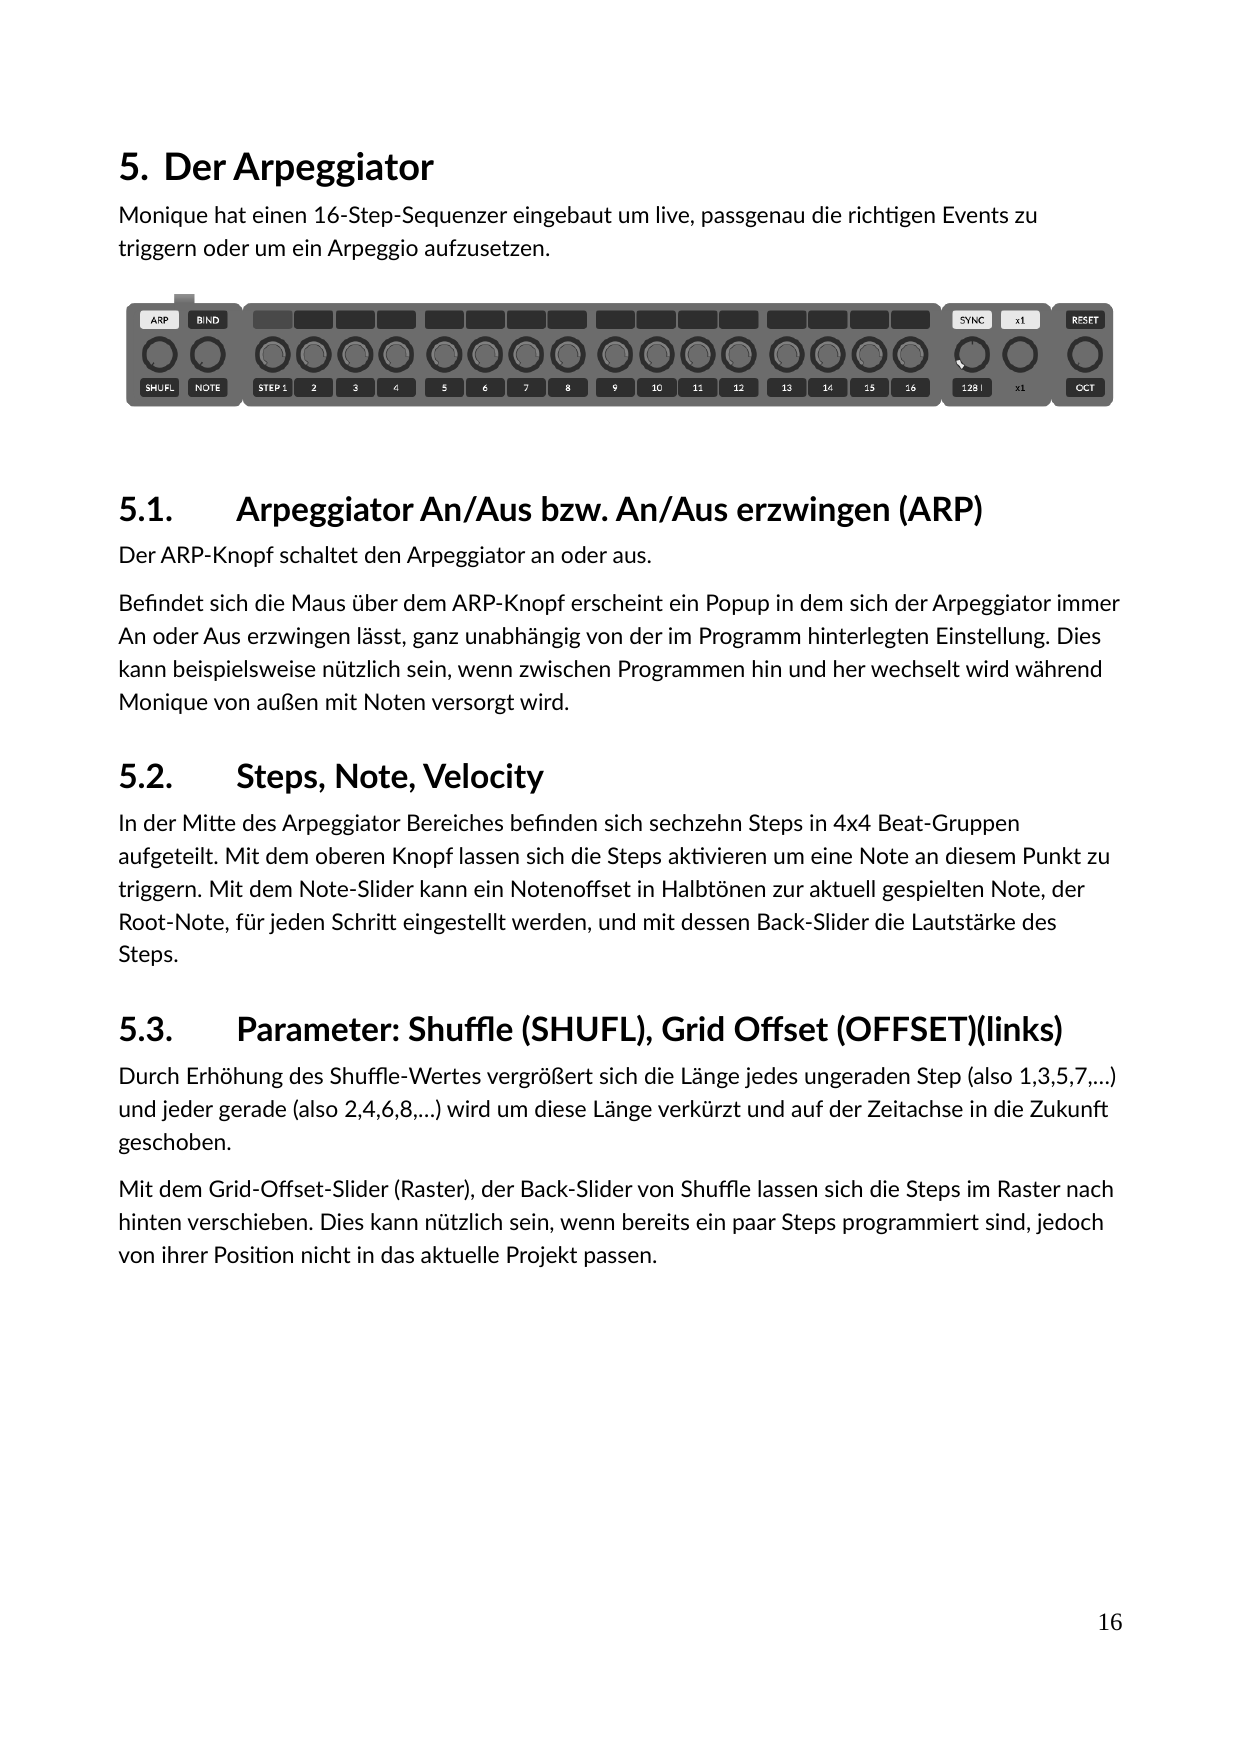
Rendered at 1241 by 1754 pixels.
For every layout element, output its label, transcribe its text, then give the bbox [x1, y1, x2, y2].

picture [118, 294, 1123, 415]
text Mit dem Grid-Offset-Slider (Raster), der Back-Slider von Shuffle lassen sich die Steps im Raster nach hinten verschieben. Dies kann nützlich sein, wenn bereits ein paar Steps programmiert sind, jedoch von ihrer Position nicht in das aktuelle Projekt passen. [118, 1175, 1122, 1268]
subtitle Der Arpeggiator [118, 143, 1122, 189]
subtitle Steps, Note, Velocity [118, 756, 1122, 796]
subtitle Parameter: Shuffle (SHUFL), Grid Offset (OFFSET)(links) [118, 1009, 1122, 1049]
text Befindet sich die Maus über dem ARP-Knopf erscheint ein Popup in dem sich der Arpeggiator immer An oder Aus erzwingen lässt, ganz unabhängig von der im Programm hinterlegten Einstellung. Dies kann beispielsweise nützlich sein, wenn zwischen Programmen hin und her wechselt wird während Monique von außen mit Noten versorgt wird. [118, 589, 1122, 715]
text Monique hat einen 16-Step-Sequenzer eingebaut um live, passgenau die richtigen Events zu triggern oder um ein Arpeggio aufzusetzen. [118, 201, 1122, 262]
subtitle Arpeggiator An/Aus bzw. An/Aus erzwingen (ARP) [118, 488, 1122, 529]
text Der ARP-Knopf schaltet den Arpeggiator an oder aus. [118, 541, 1122, 569]
text In der Mitte des Arpeggiator Bereiches befinden sich sechzehn Steps in 4x4 Beat-Gruppen aufgeteilt. Mit dem oberen Knopf lassen sich die Steps aktivieren um eine Note an diesem Punkt zu triggern. Mit dem Note-Slider kann ein Notenoffset in Halbtönen zur aktuell gespielten Note, der Root-Note, für jeden Schritt eingestellt werden, und mit dessen Back-Slider die Lautstärke des Steps. [118, 809, 1122, 968]
text Durch Erhöhung des Shuffle-Wertes vergrößert sich die Länge jedes ungeraden Step (also 1,3,5,7,…) und jeder gerade (also 2,4,6,8,…) wird um diese Länge verkürzt und auf der Zeitachse in die Zukunft geschoben. [118, 1061, 1122, 1155]
